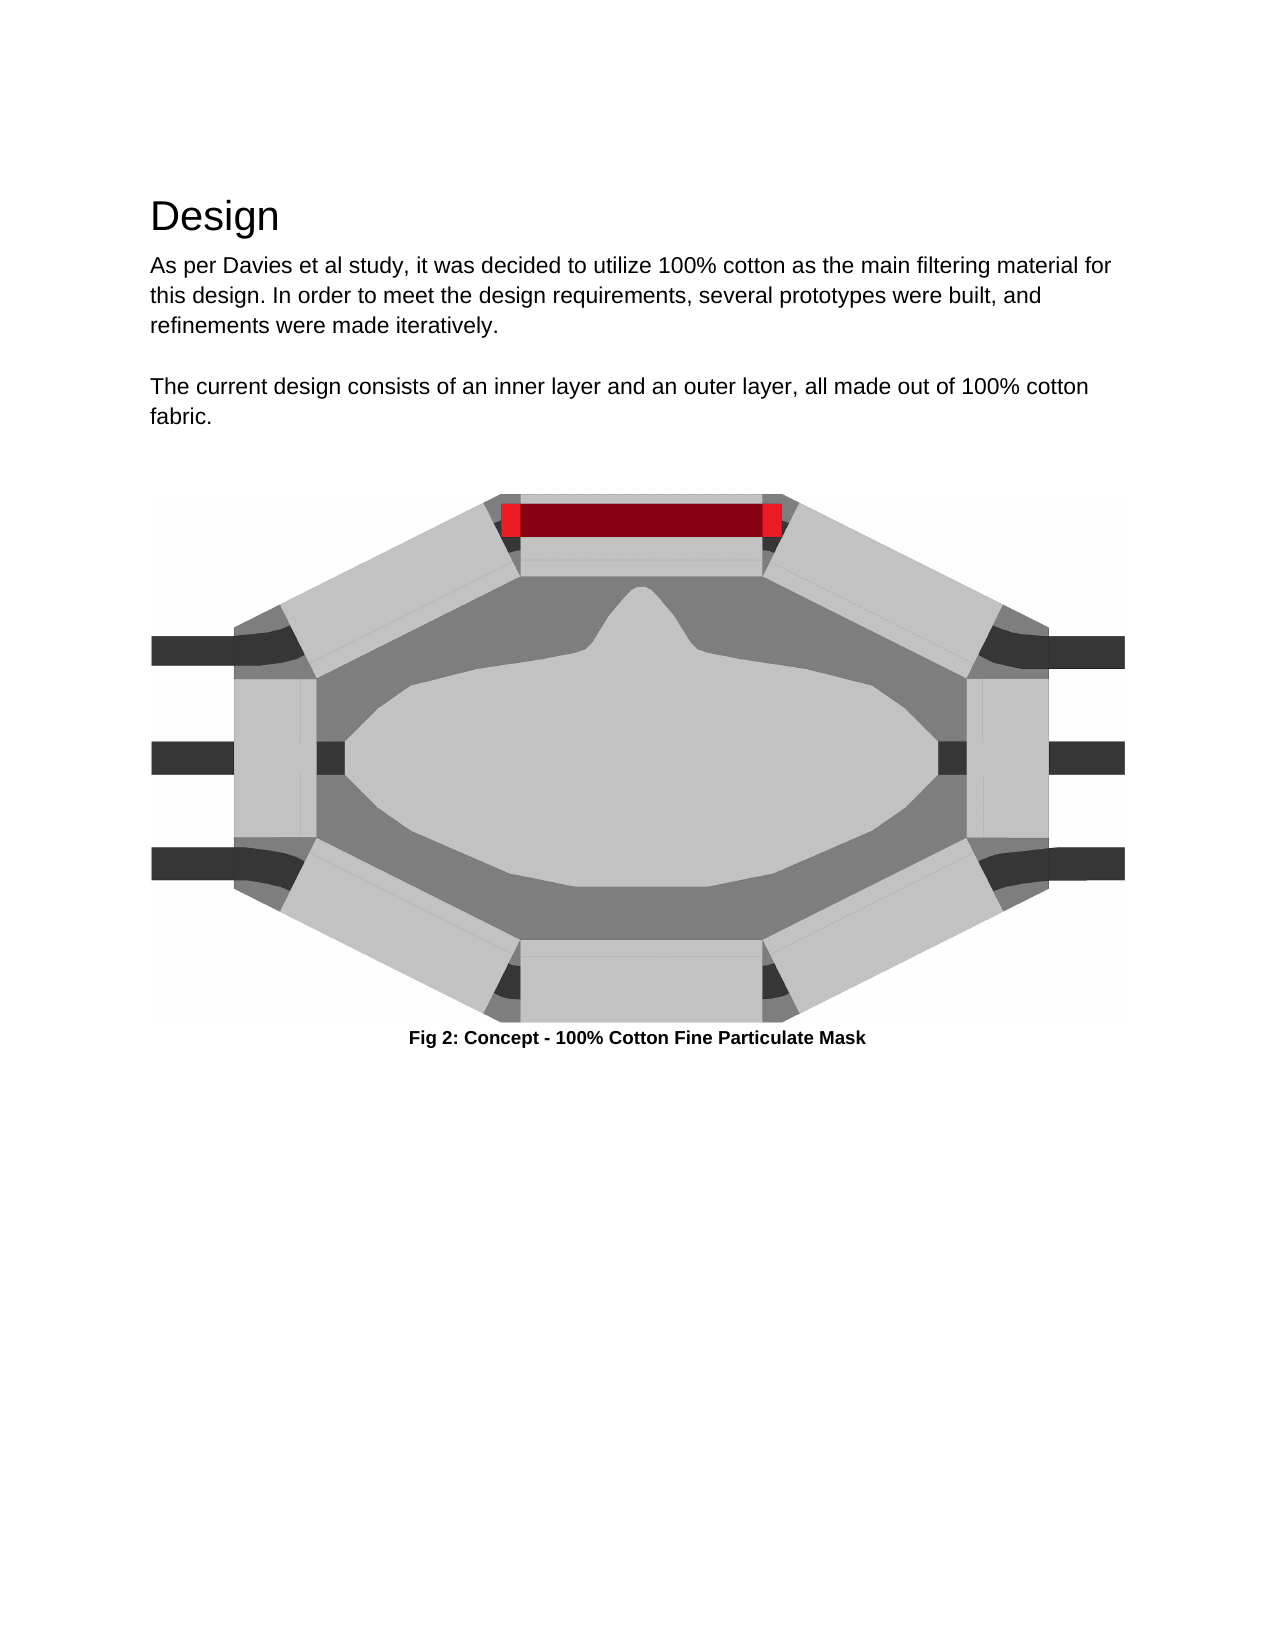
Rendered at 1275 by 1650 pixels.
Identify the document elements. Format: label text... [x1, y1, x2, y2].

text Fig 2: Concept - 100% Cotton Fine Particulate Mask [150, 1027, 1125, 1048]
text As per Davies et al study, it was decided to utilize 100% cotton as the main filtering material for this design. In order to meet the design requirements, several prototypes were built, and refinements were made iteratively. [150, 252, 1125, 339]
subtitle Design [150, 192, 1125, 239]
text The current design consists of an inner layer and an outer layer, all made out of 100% cotton fabric. [150, 373, 1125, 429]
